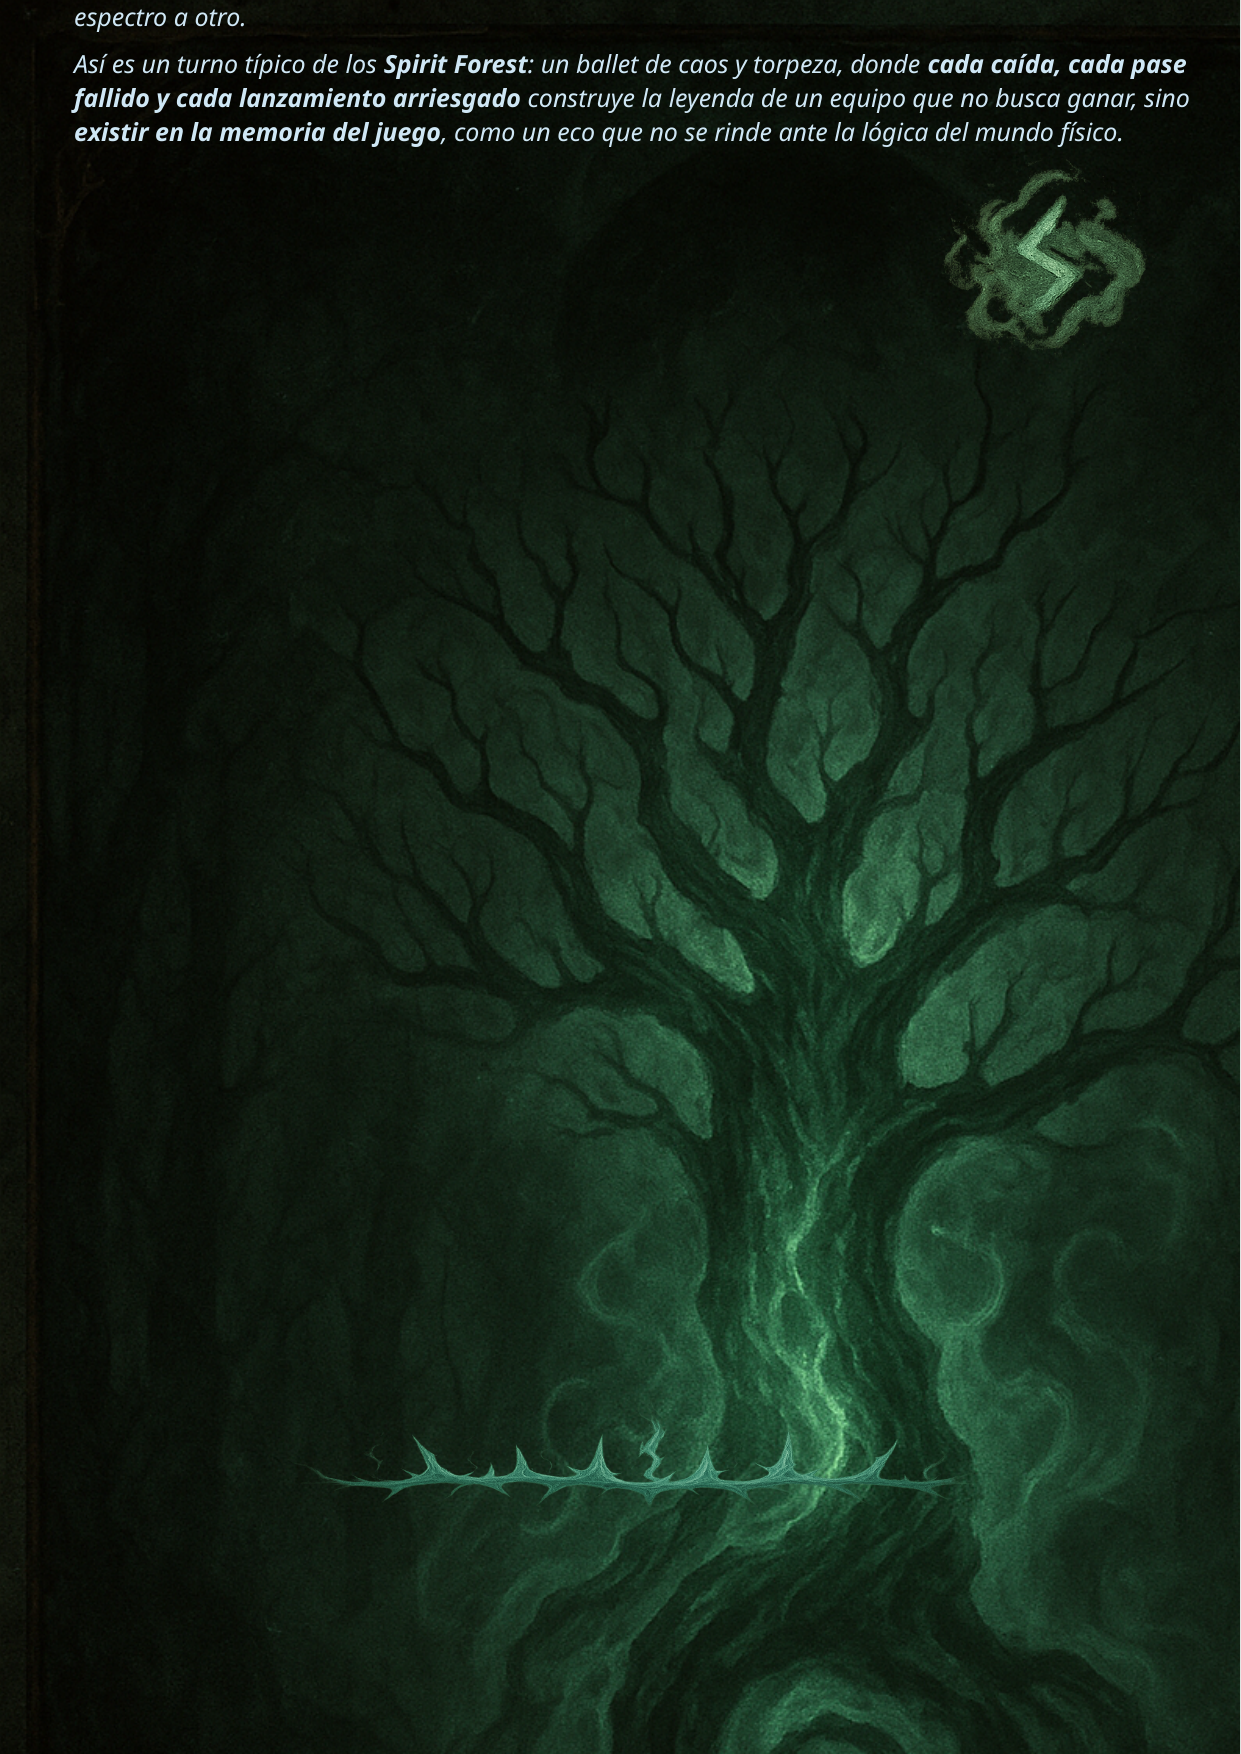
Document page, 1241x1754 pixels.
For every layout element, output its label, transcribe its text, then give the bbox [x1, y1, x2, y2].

text espectro a otro. [74, 0, 1240, 34]
picture [0, 0, 1241, 1754]
text Así es un turno típico de los Spirit Forest: un ballet de caos y torpeza, donde cada caída, cada pase fallido y cada lanzamiento arriesgado construye la leyenda de un equipo que no busca ganar, sino existir en la memoria del juego, como un eco que no se rinde ante la lógica del mundo físico. [74, 47, 1240, 149]
